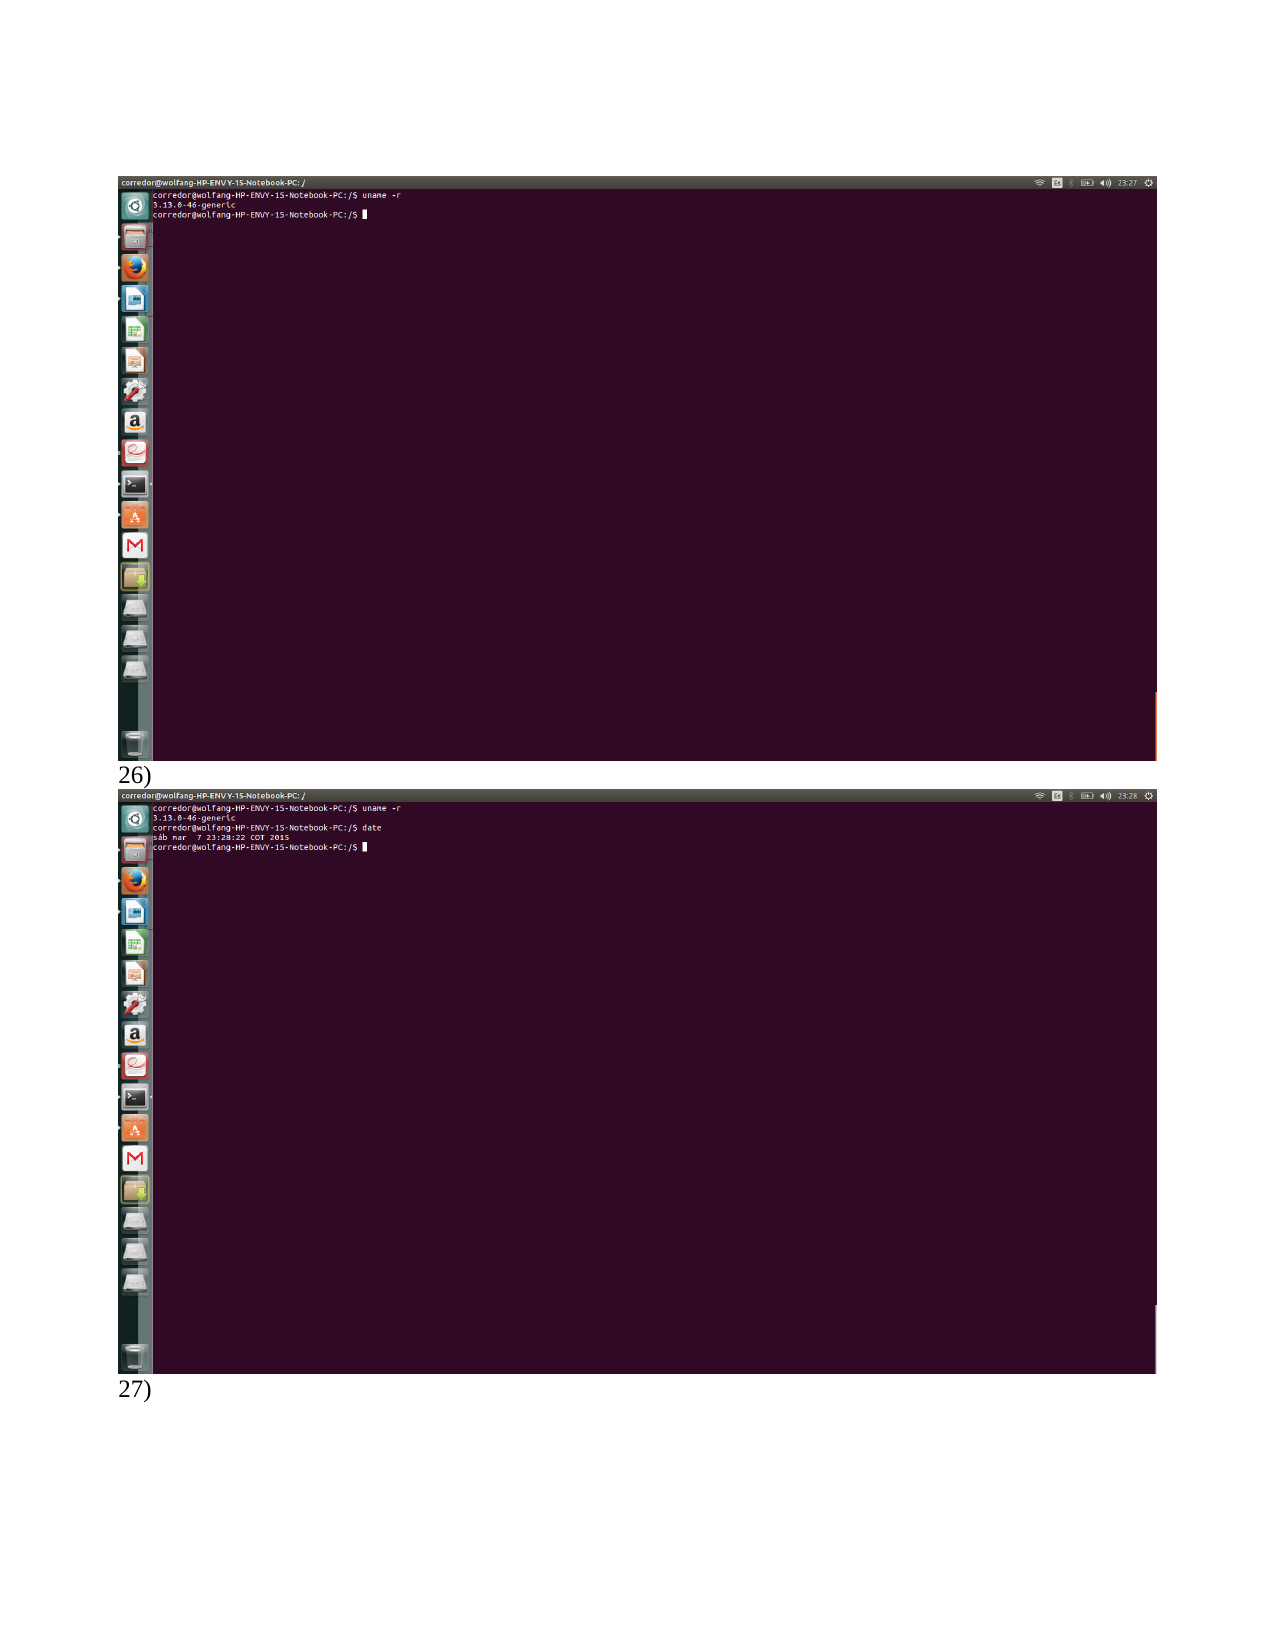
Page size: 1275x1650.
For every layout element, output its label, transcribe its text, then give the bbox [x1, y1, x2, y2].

text 27) [118, 1374, 1157, 1402]
text 26) [118, 761, 1157, 789]
picture [118, 176, 1157, 761]
picture [118, 789, 1157, 1374]
